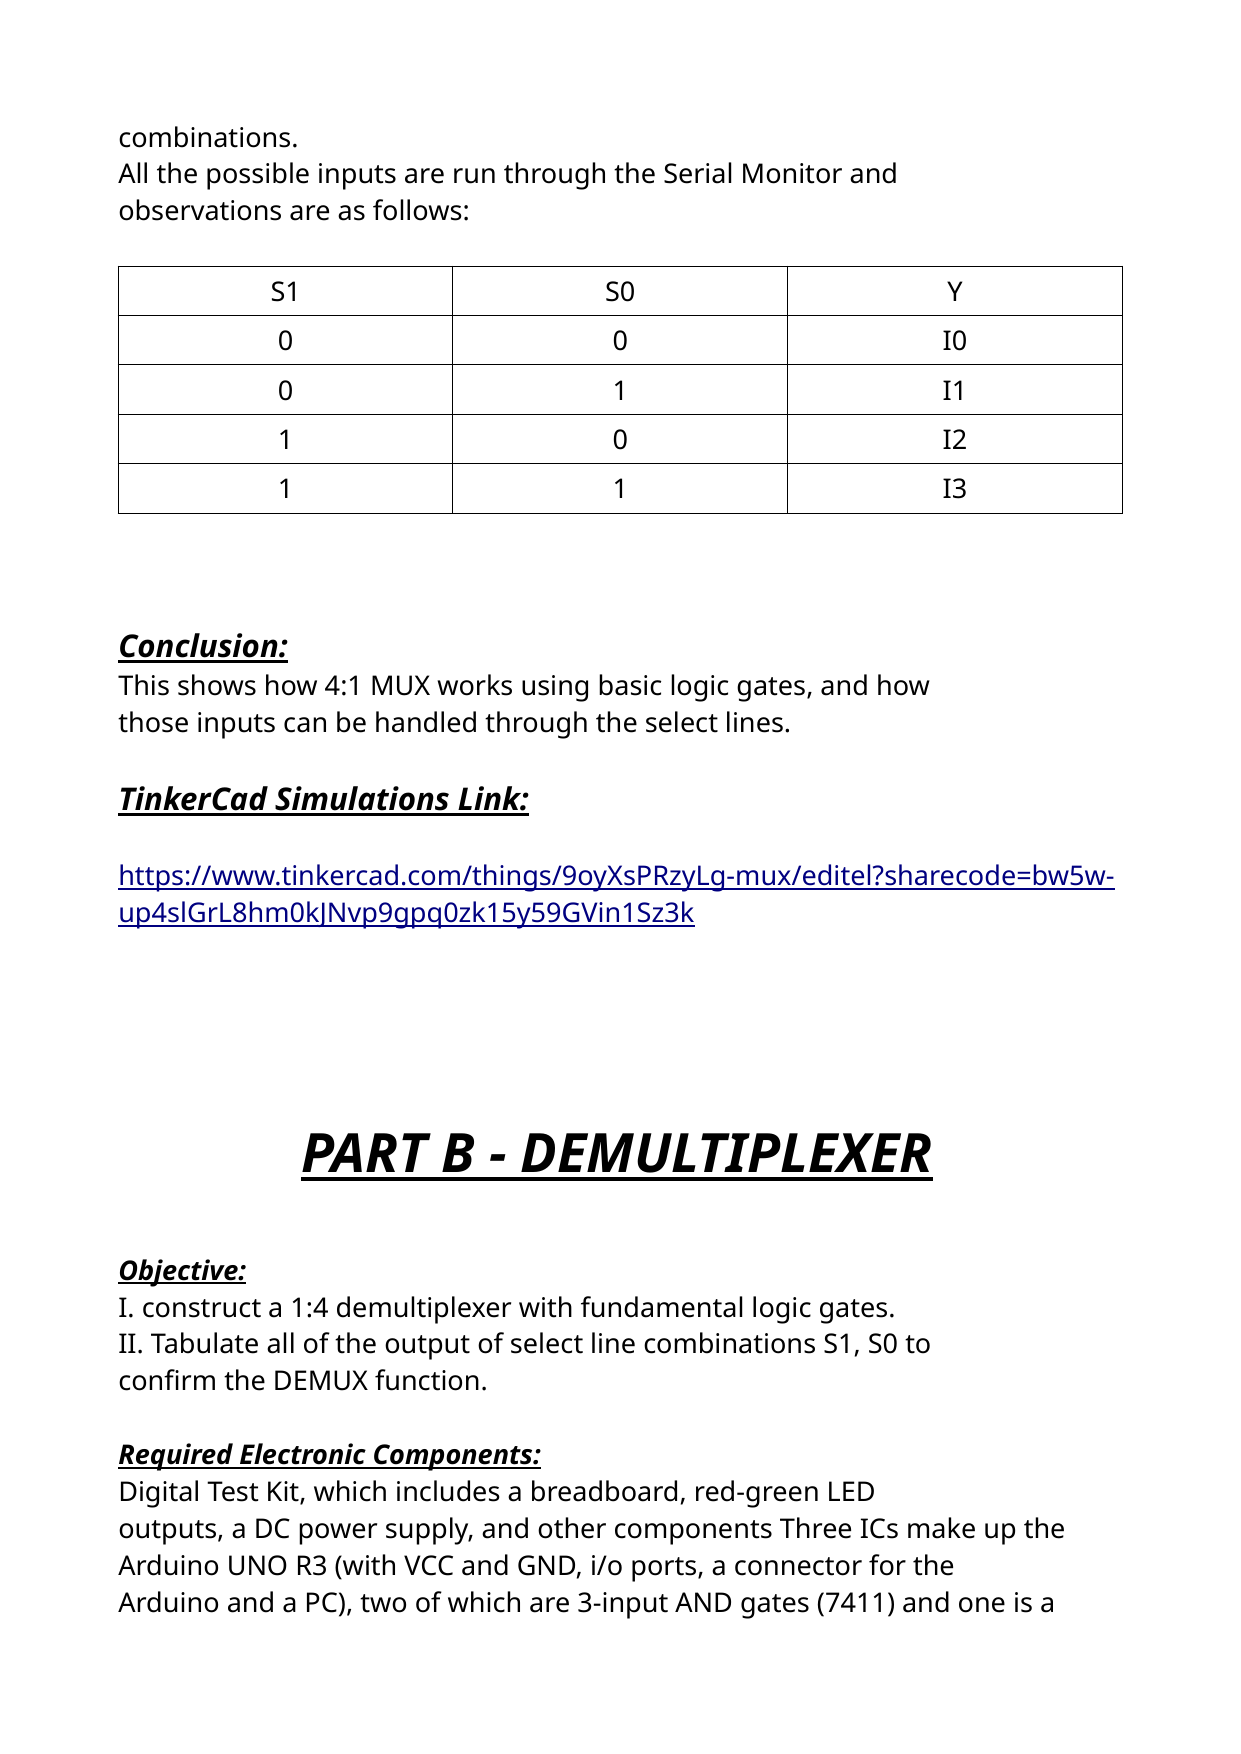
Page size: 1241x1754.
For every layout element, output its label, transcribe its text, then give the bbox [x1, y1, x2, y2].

text PART B - DEMULTIPLEXER [118, 1115, 1122, 1189]
text Arduino and a PC), two of which are 3-input AND gates (7411) and one is a [118, 1583, 1122, 1620]
table_cell 0 [453, 415, 787, 463]
table_cell 0 [453, 316, 787, 364]
text This shows how 4:1 MUX works using basic logic gates, and how [118, 667, 1122, 704]
text Required Electronic Components: [118, 1436, 1122, 1472]
table_cell I1 [788, 365, 1122, 414]
table_cell 0 [119, 365, 452, 414]
table_header Y [788, 267, 1122, 315]
text All the possible inputs are run through the Serial Monitor and [118, 155, 1122, 192]
text outputs, a DC power supply, and other components Three ICs make up the [118, 1509, 1122, 1546]
table_cell 0 [119, 316, 452, 364]
text Conclusion: [118, 624, 1122, 667]
table_cell I0 [788, 316, 1122, 364]
text Digital Test Kit, which includes a breadboard, red-green LED [118, 1472, 1122, 1509]
table_cell I2 [788, 415, 1122, 463]
text those inputs can be handled through the select lines. [118, 704, 1122, 741]
text Objective: [118, 1251, 1122, 1288]
table_cell 1 [453, 365, 787, 414]
text I. construct a 1:4 demultiplexer with fundamental logic gates. [118, 1288, 1122, 1325]
table_cell 1 [119, 415, 452, 463]
text observations are as follows: [118, 192, 1122, 229]
table_cell I3 [788, 464, 1122, 512]
text combinations. [118, 118, 1122, 155]
table_header S0 [453, 267, 787, 315]
text II. Tabulate all of the output of select line combinations S1, S0 to [118, 1325, 1122, 1362]
text https://www.tinkercad.com/things/9oyXsPRzyLg-mux/editel?sharecode=bw5w-up4slGrL8hm0kJNvp9gpq0zk15y59GVin1Sz3k [118, 857, 1122, 931]
text TinkerCad Simulations Link: [118, 777, 1122, 820]
text Arduino UNO R3 (with VCC and GND, i/o ports, a connector for the [118, 1546, 1122, 1583]
table_cell 1 [453, 464, 787, 512]
text confirm the DEMUX function. [118, 1362, 1122, 1399]
table_cell 1 [119, 464, 452, 512]
table_header S1 [119, 267, 452, 315]
